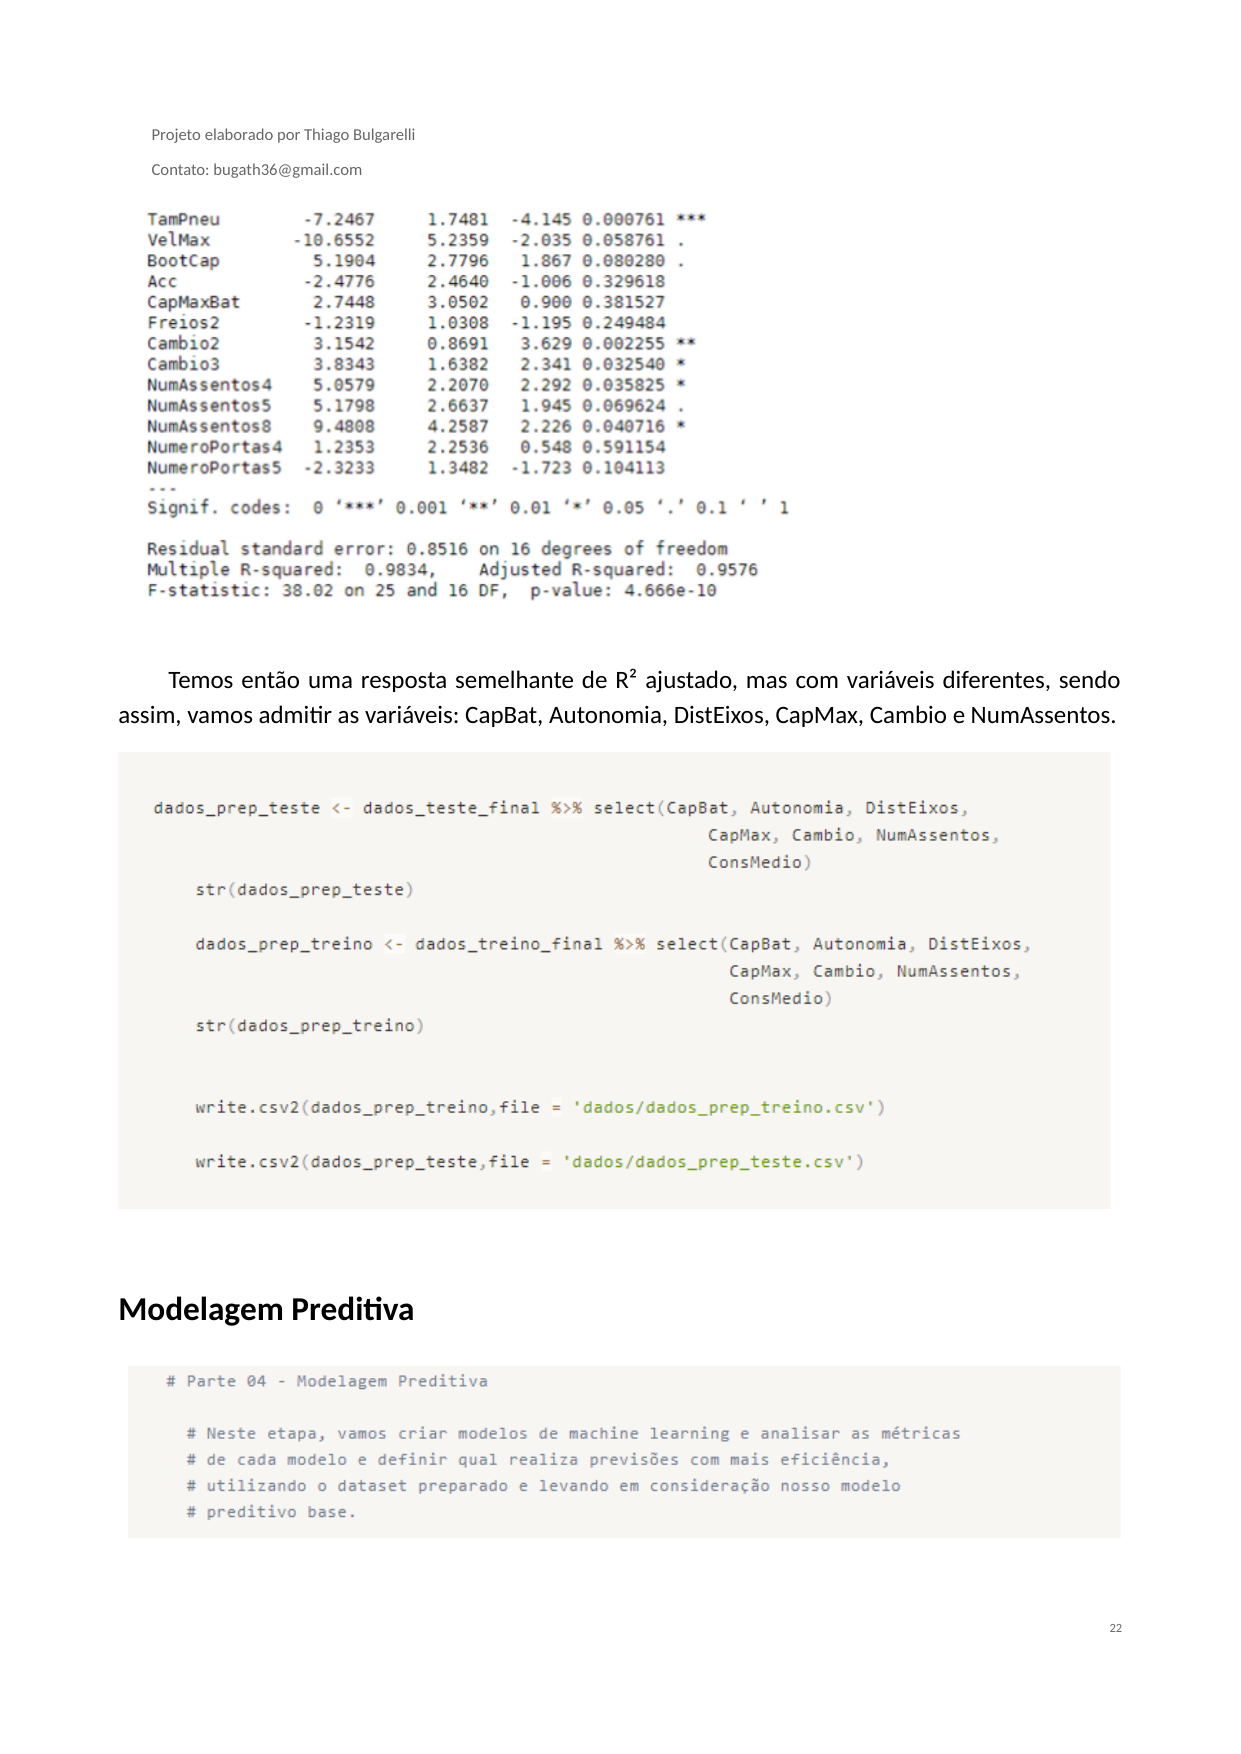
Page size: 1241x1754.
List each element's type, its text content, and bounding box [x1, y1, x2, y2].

subtitle Modelagem Preditiva [118, 1288, 1122, 1328]
picture [142, 209, 1098, 610]
text Temos então uma resposta semelhante de R² ajustado, mas com variáveis diferentes, sendo assim, vamos admitir as variáveis: CapBat, Autonomia, DistEixos, CapMax, Cambio e NumAssentos. [118, 664, 1122, 729]
picture [128, 1366, 1121, 1538]
picture [118, 752, 1111, 1209]
